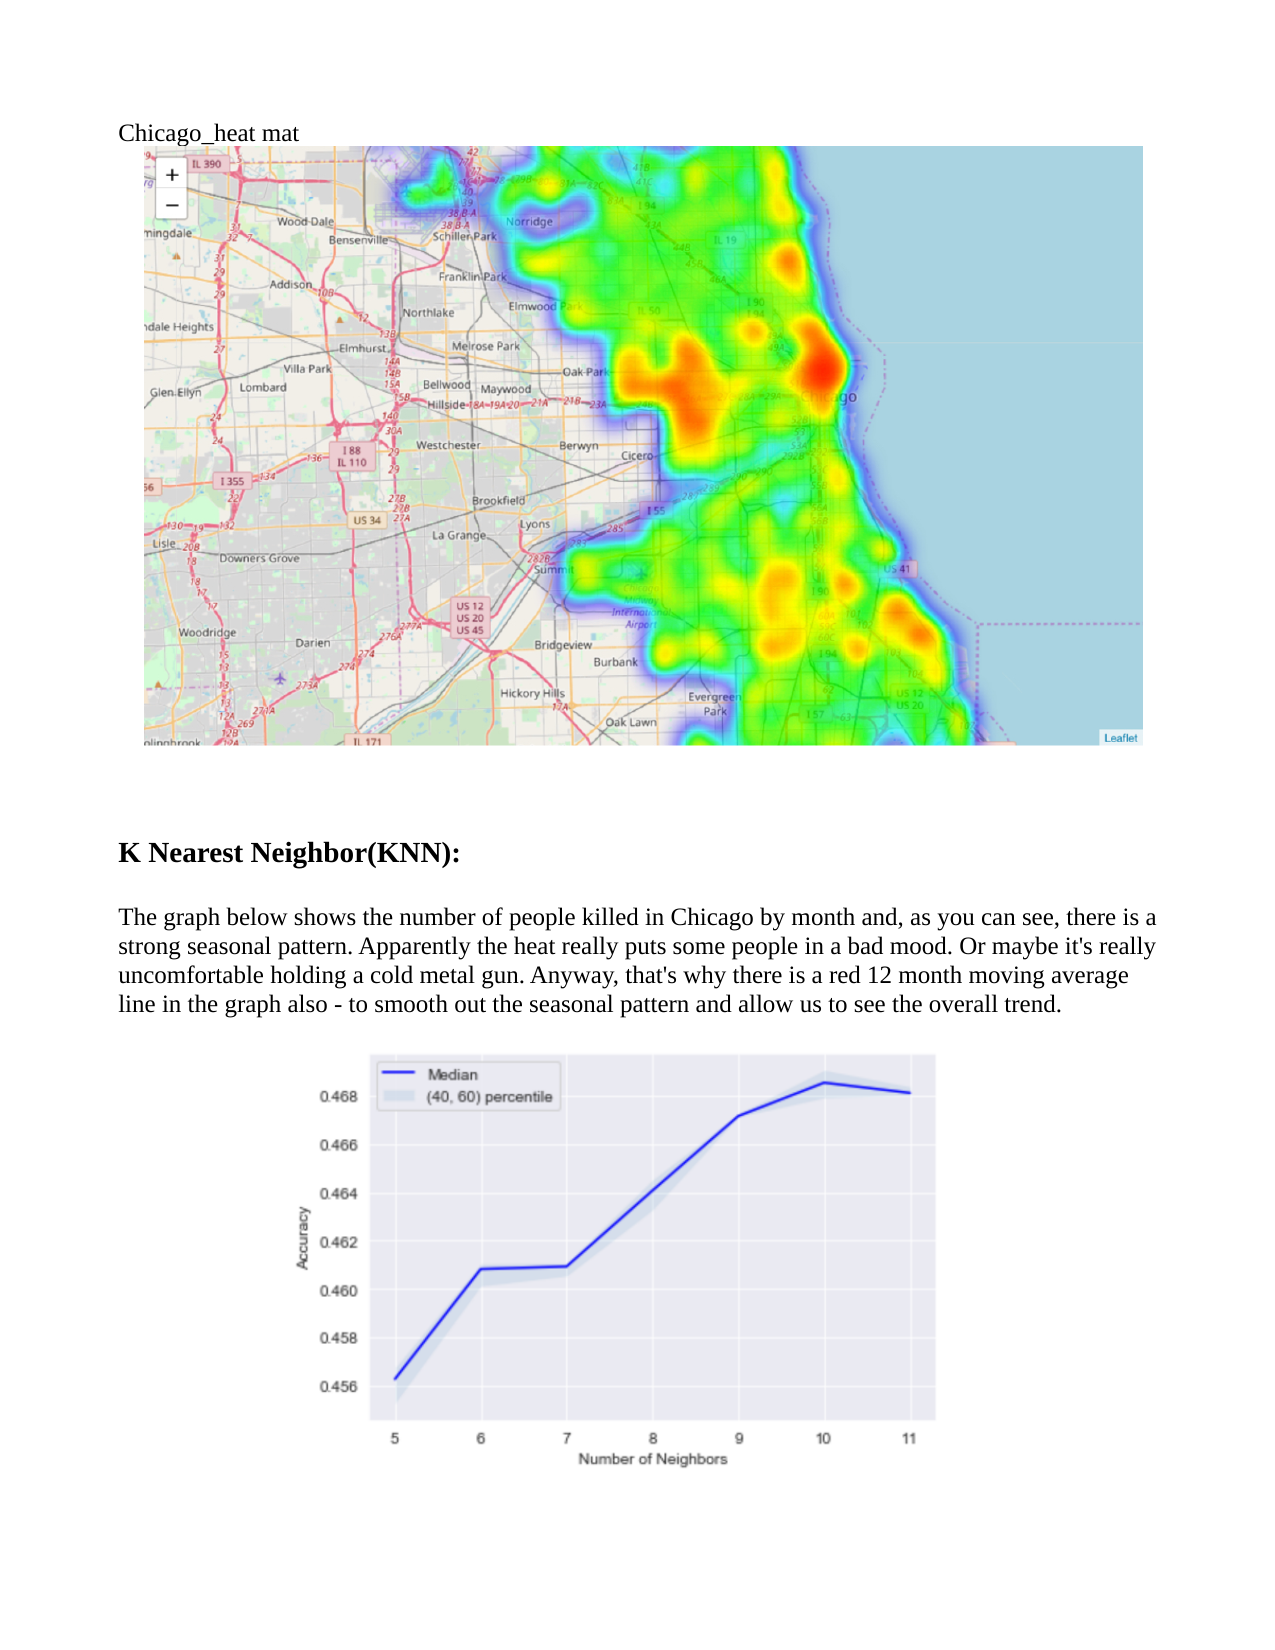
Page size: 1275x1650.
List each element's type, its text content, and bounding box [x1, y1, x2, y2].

text Chicago_heat mat [118, 118, 1157, 146]
picture [258, 1047, 1017, 1483]
text K Nearest Neighbor(KNN): [118, 835, 1157, 869]
picture [118, 146, 1157, 750]
text The graph below shows the number of people killed in Chicago by month and, as you can see, there is a strong seasonal pattern. Apparently the heat really puts some people in a bad mood. Or maybe it's really uncomfortable holding a cold metal gun. Anyway, that's why there is a red 12 month moving average line in the graph also - to smooth out the seasonal pattern and allow us to see the overall trend. [118, 902, 1157, 1017]
